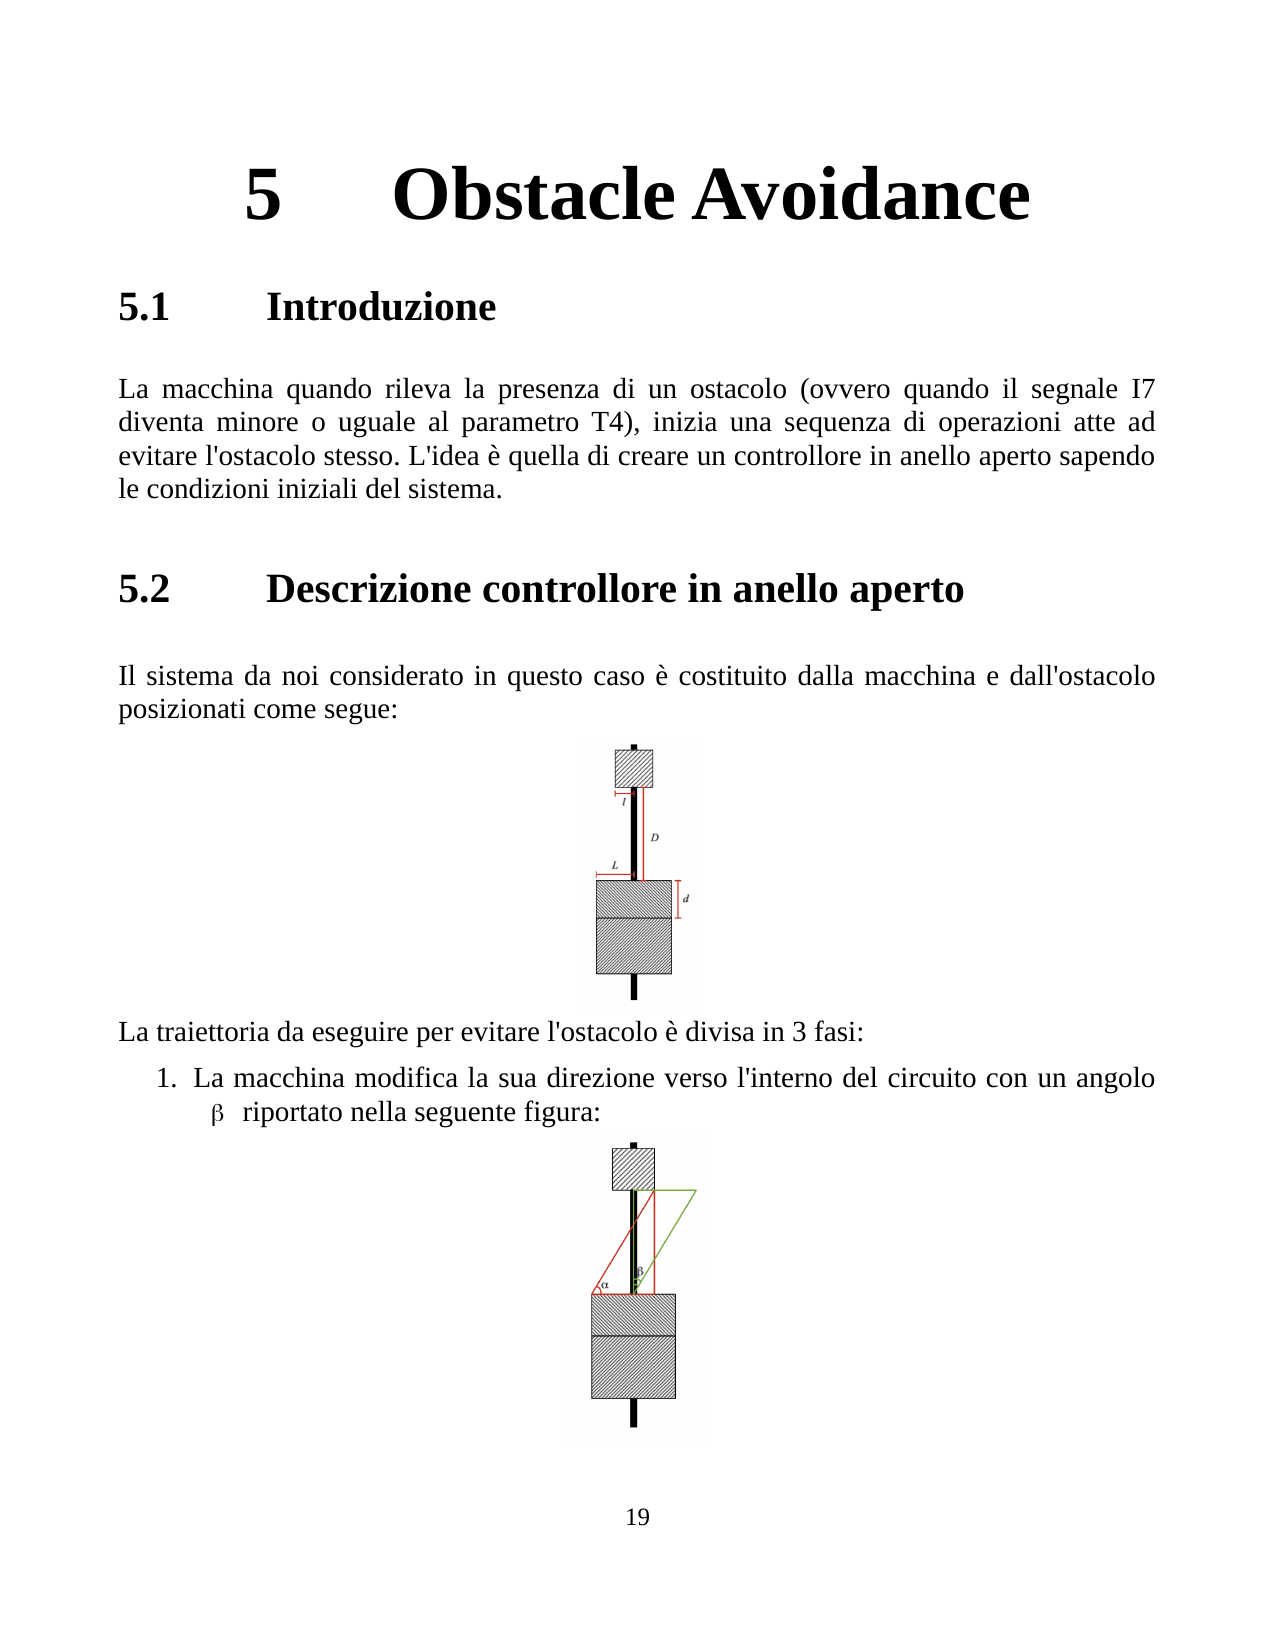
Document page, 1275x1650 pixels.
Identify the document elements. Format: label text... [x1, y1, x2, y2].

text La macchina quando rileva la presenza di un ostacolo (ovvero quando il segnale I7 diventa minore o uguale al parametro T4), inizia una sequenza di operazioni atte ad evitare l'ostacolo stesso. L'idea è quella di creare un controllore in anello aperto sapendo le condizioni iniziali del sistema. [118, 371, 1157, 505]
picture [565, 1134, 710, 1445]
subtitle 5 Obstacle Avoidance [118, 148, 1157, 236]
picture [576, 737, 699, 1015]
subtitle 5.2 Descrizione controllore in anello aperto [118, 564, 1157, 612]
subtitle 5.1 Introduzione [118, 282, 1157, 330]
text Il sistema da noi considerato in questo caso è costituito dalla macchina e dall'ostacolo posizionati come segue: [118, 658, 1157, 725]
text La traiettoria da eseguire per evitare l'ostacolo è divisa in 3 fasi: [118, 737, 1157, 1048]
list La macchina modifica la sua direzione verso l'interno del circuito con un angoloriportato nella seguente figura: [156, 1061, 1157, 1128]
